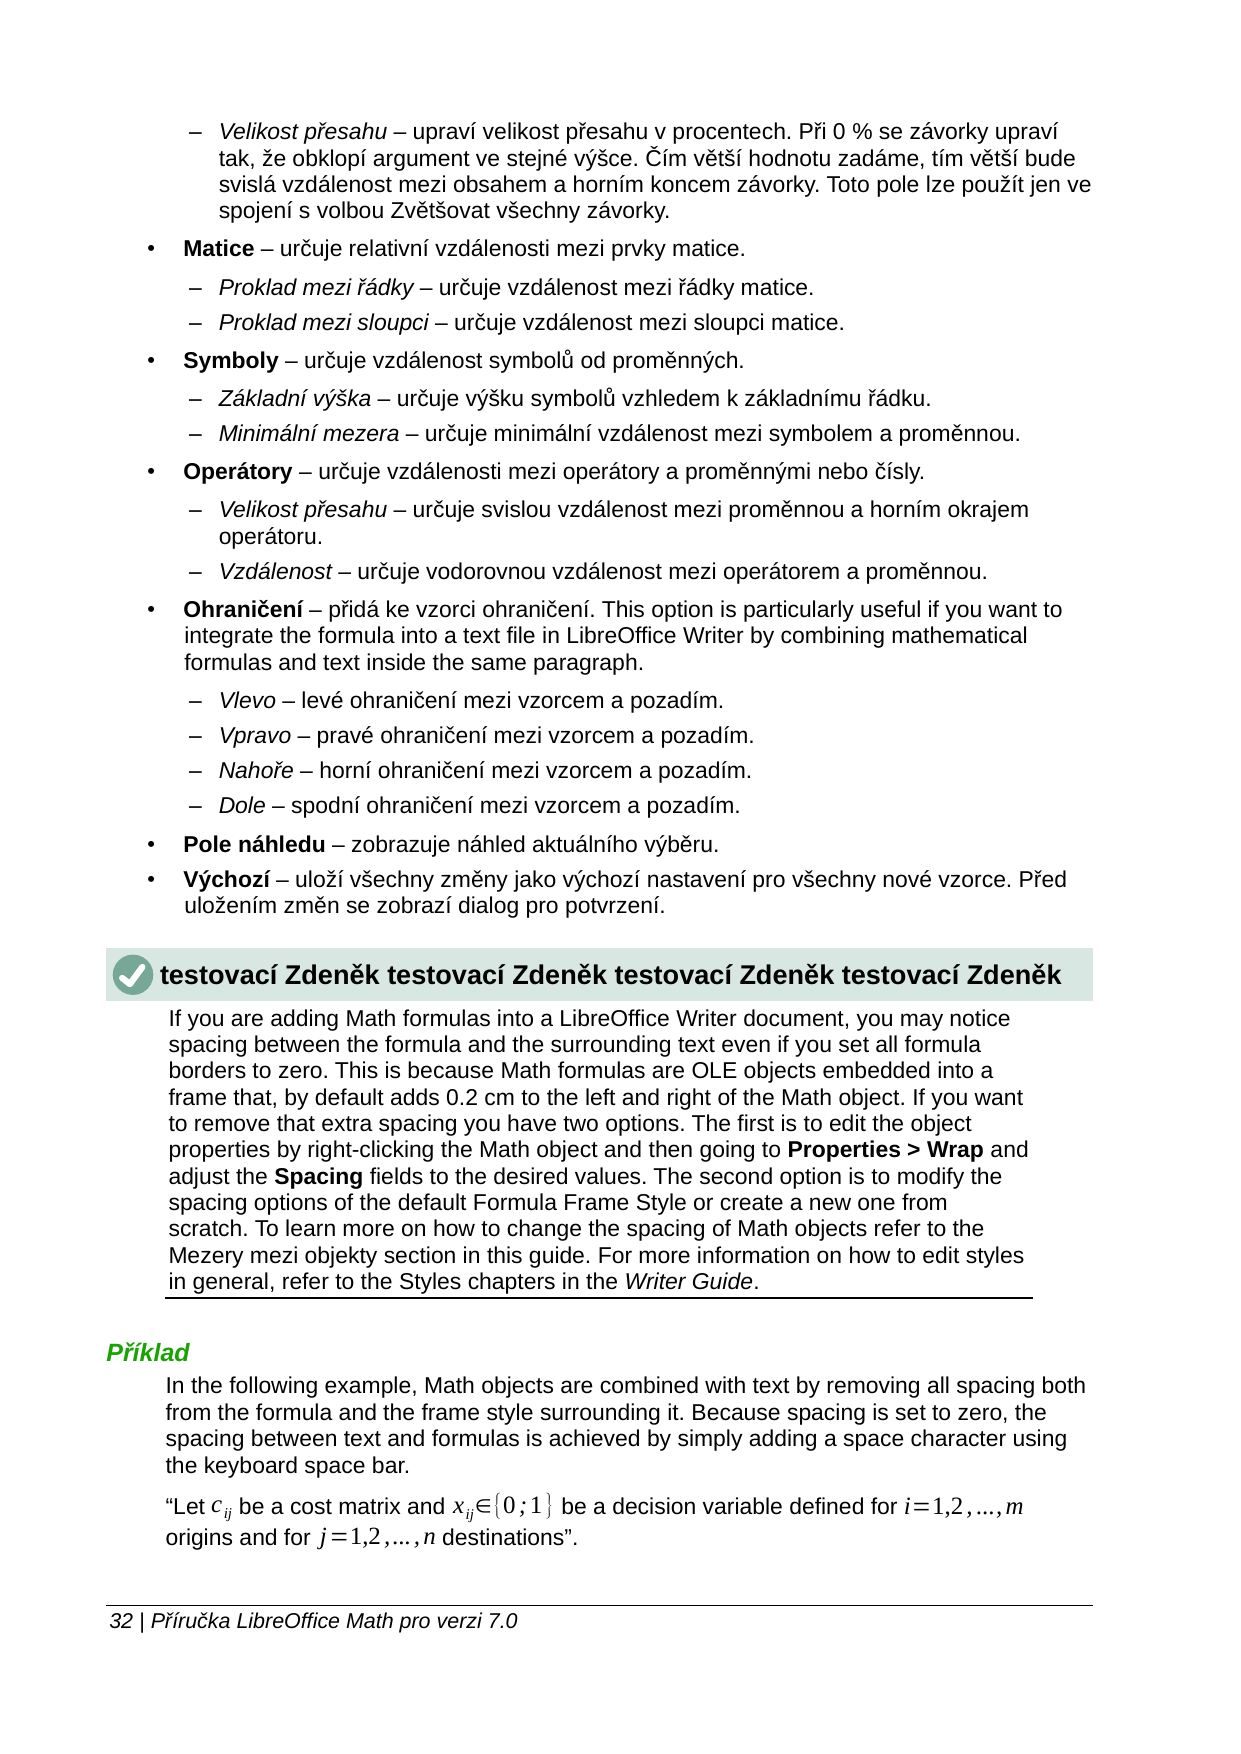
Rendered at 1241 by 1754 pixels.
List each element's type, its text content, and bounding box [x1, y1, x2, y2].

list Vlevo – levé ohraničení mezi vzorcem a pozadím. [189, 687, 1093, 713]
list Nahoře – horní ohraničení mezi vzorcem a pozadím. [189, 757, 1093, 784]
list Proklad mezi řádky – určuje vzdálenost mezi řádky matice. [189, 273, 1093, 300]
list Základní výška – určuje výšku symbolů vzhledem k základnímu řádku. [189, 385, 1093, 411]
subtitle testovací Zdeněk testovací Zdeněk testovací Zdeněk testovací Zdeněk [106, 948, 1093, 1001]
text If you are adding Math formulas into a LibreOffice Writer document, you may notice spacing between the formula and the surrounding text even if you set all formula borders to zero. This is because Math formulas are OLE objects embedded into a frame that, by default adds 0.2 cm to the left and right of the Math object. If you want to remove that extra spacing you have two options. The first is to edit the object properties by right-clicking the Math object and then going to Properties > Wrap and adjust the Spacing fields to the desired values. The second option is to modify the spacing options of the default Formula Frame Style or create a new one from scratch. To learn more on how to change the spacing of Math objects refer to the Object spacing section in this guide. For more information on how to edit styles in general, refer to the Styles chapters in the Writer Guide. [165, 1001, 1033, 1297]
list Pole náhledu – zobrazuje náhled aktuálního výběru. [144, 828, 1093, 857]
text In the following example, Math objects are combined with text by removing all spacing both from the formula and the frame style surrounding it. Because spacing is set to zero, the spacing between text and formulas is achieved by simply adding a space character using the keyboard space bar. [165, 1372, 1093, 1478]
text “Let be a cost matrix and be a decision variable defined for origins and for destinations”. [165, 1490, 1093, 1550]
list Velikost přesahu – upraví velikost přesahu v procentech. Při 0 % se závorky upraví tak, že obklopí argument ve stejné výšce. Čím větší hodnotu zadáme, tím větší bude svislá vzdálenost mezi obsahem a horním koncem závorky. Toto pole lze použít jen ve spojení s volbou Zvětšovat všechny závorky. [189, 118, 1093, 223]
list Velikost přesahu – určuje svislou vzdálenost mezi proměnnou a horním okrajem operátoru. [189, 496, 1093, 549]
list Ohraničení – přidá ke vzorci ohraničení. This option is particularly useful if you want to integrate the formula into a text file in LibreOffice Writer by combining mathematical formulas and text inside the same paragraph. [144, 593, 1093, 678]
list Matice – určuje relativní vzdálenosti mezi prvky matice. [144, 232, 1093, 264]
list Výchozí – uloží všechny změny jako výchozí nastavení pro všechny nové vzorce. Před uložením změn se zobrazí dialog pro potvrzení. [144, 863, 1093, 921]
list Proklad mezi sloupci – určuje vzdálenost mezi sloupci matice. [189, 309, 1093, 335]
list Vpravo – pravé ohraničení mezi vzorcem a pozadím. [189, 722, 1093, 748]
subtitle Příklad [106, 1338, 1093, 1367]
list Vzdálenost – určuje vodorovnou vzdálenost mezi operátorem a proměnnou. [189, 558, 1093, 584]
list Minimální mezera – určuje minimální vzdálenost mezi symbolem a proměnnou. [189, 420, 1093, 446]
list Operátory – určuje vzdálenosti mezi operátory a proměnnými nebo čísly. [144, 455, 1093, 487]
list Symboly – určuje vzdálenost symbolů od proměnných. [144, 344, 1093, 376]
list Dole – spodní ohraničení mezi vzorcem a pozadím. [189, 792, 1093, 819]
